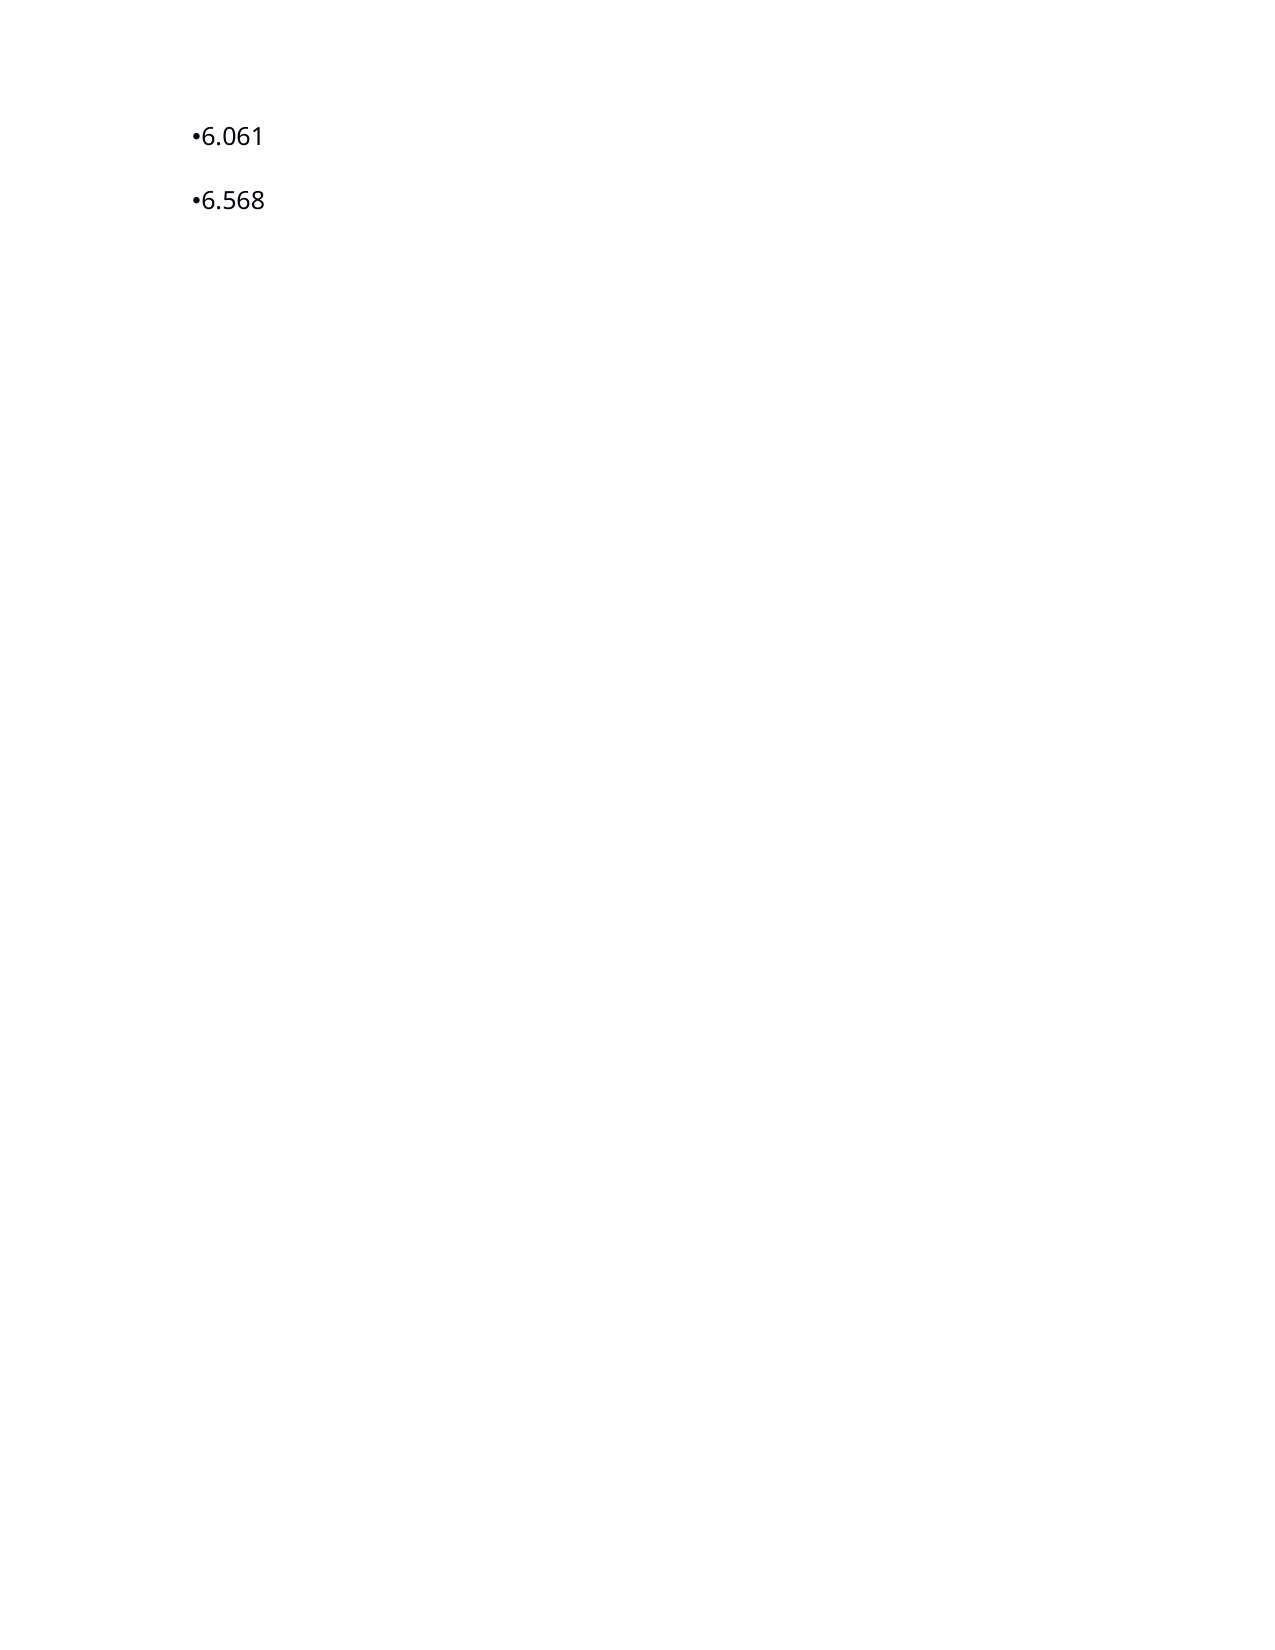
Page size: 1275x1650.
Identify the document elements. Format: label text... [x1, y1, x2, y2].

list 6.568 [118, 182, 1157, 216]
list 6.061 [118, 118, 1157, 152]
